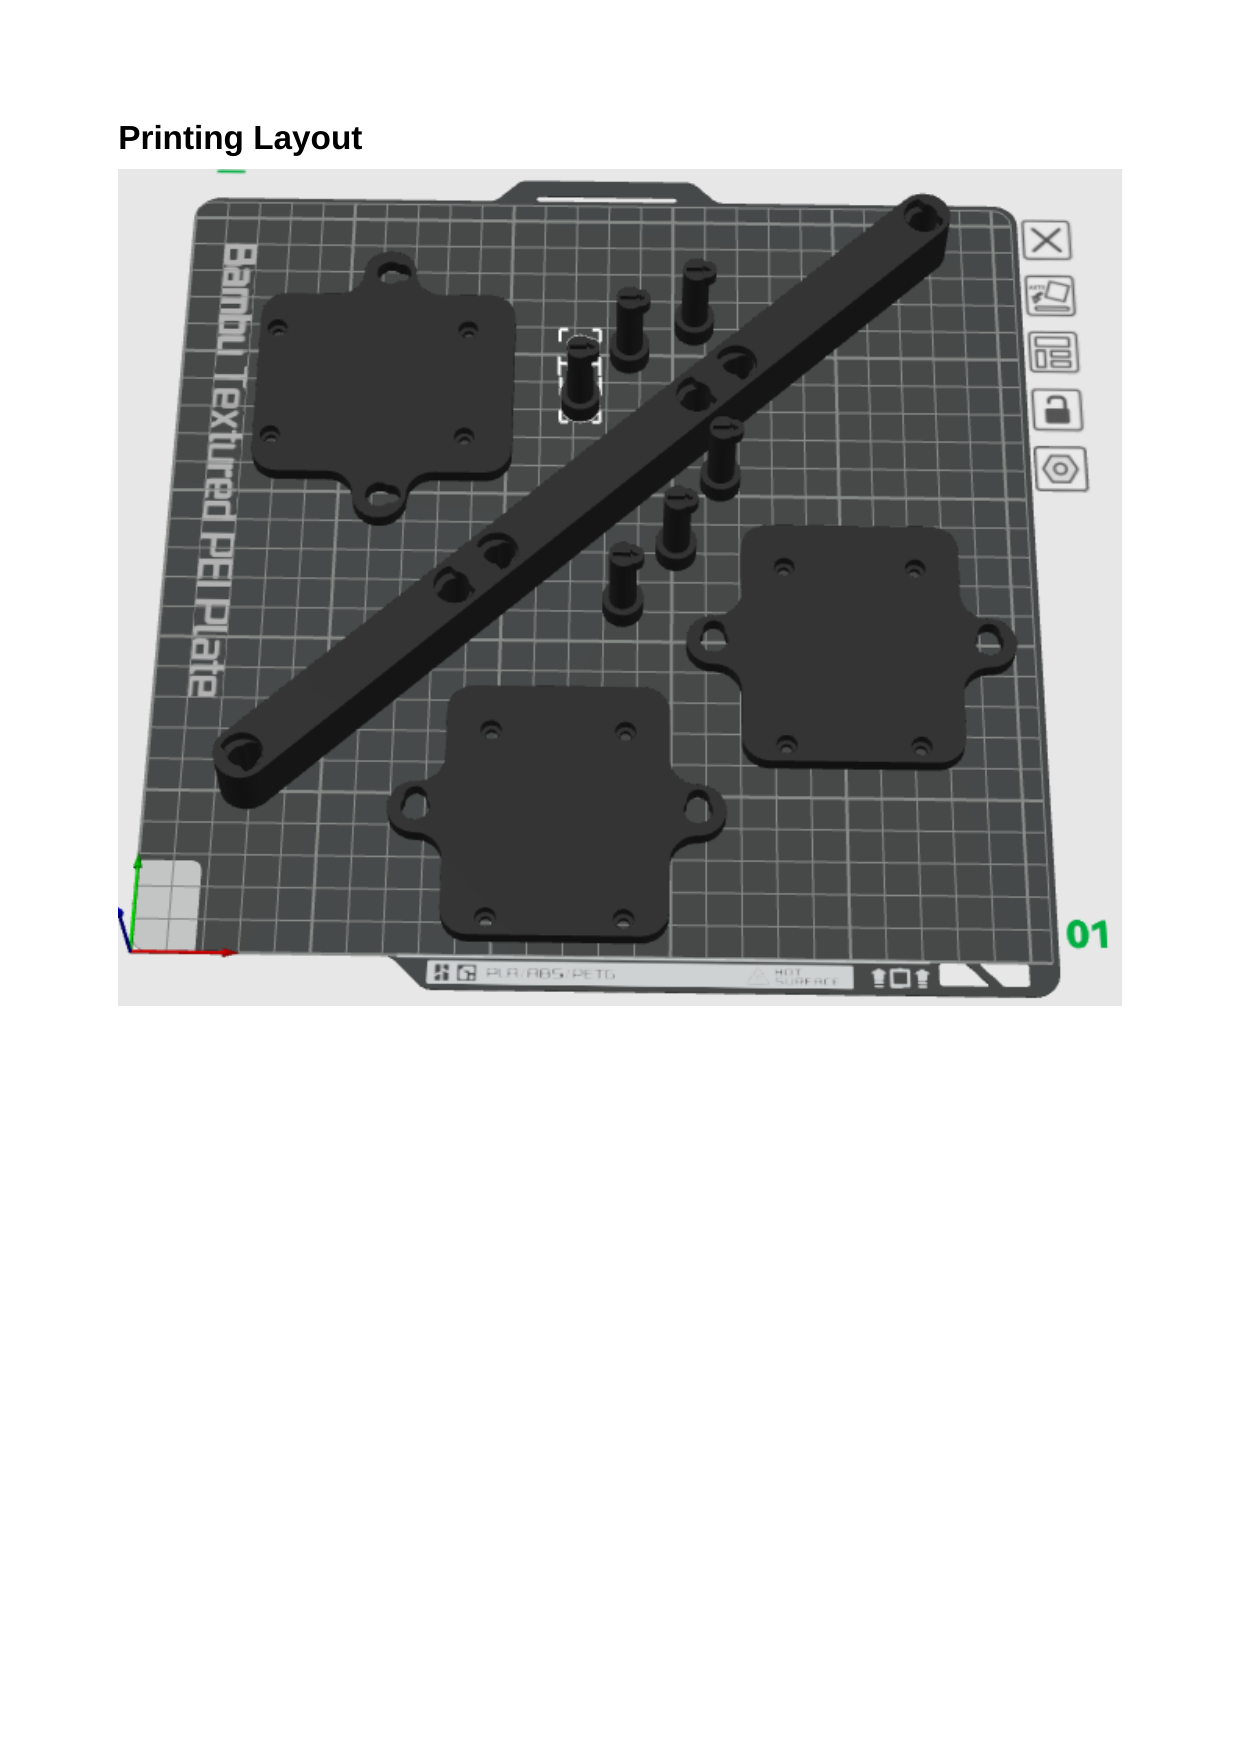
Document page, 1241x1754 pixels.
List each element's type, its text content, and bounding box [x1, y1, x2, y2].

subtitle Printing Layout [118, 118, 1122, 157]
picture [118, 169, 1123, 1006]
